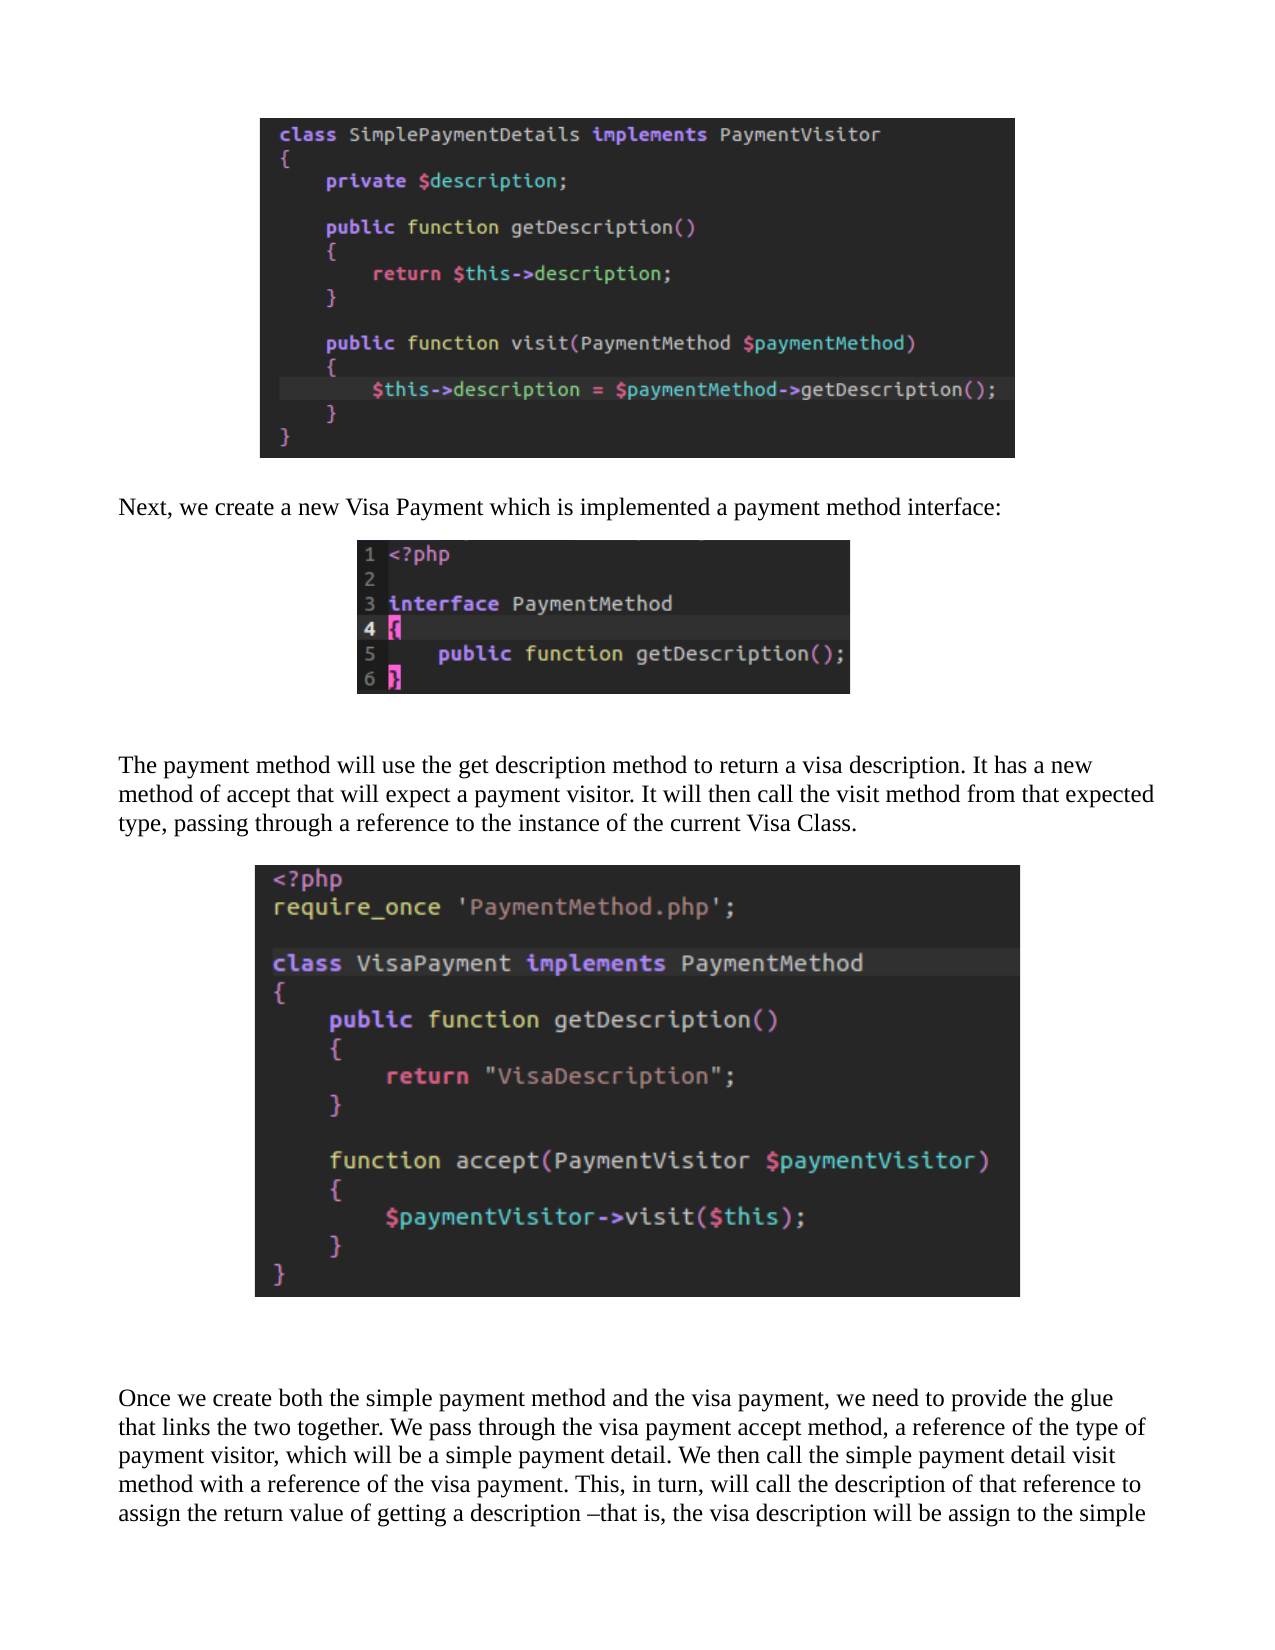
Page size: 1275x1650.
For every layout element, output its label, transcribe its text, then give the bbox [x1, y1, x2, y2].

text Once we create both the simple payment method and the visa payment, we need to provide the glue that links the two together. We pass through the visa payment accept method, a reference of the type of payment visitor, which will be a simple payment detail. We then call the simple payment detail visit method with a reference of the visa payment. This, in turn, will call the description of that reference to assign the return value of getting a description –that is, the visa description will be assign to the simple [118, 1383, 1157, 1527]
picture [259, 118, 1015, 458]
text The payment method will use the get description method to return a visa description. It has a new method of accept that will expect a payment visitor. It will then call the visit method from that expected type, passing through a reference to the instance of the current Visa Class. [118, 751, 1157, 837]
text Next, we create a new Visa Payment which is implemented a payment method interface: [118, 492, 1157, 521]
picture [357, 540, 851, 694]
picture [254, 865, 1021, 1297]
